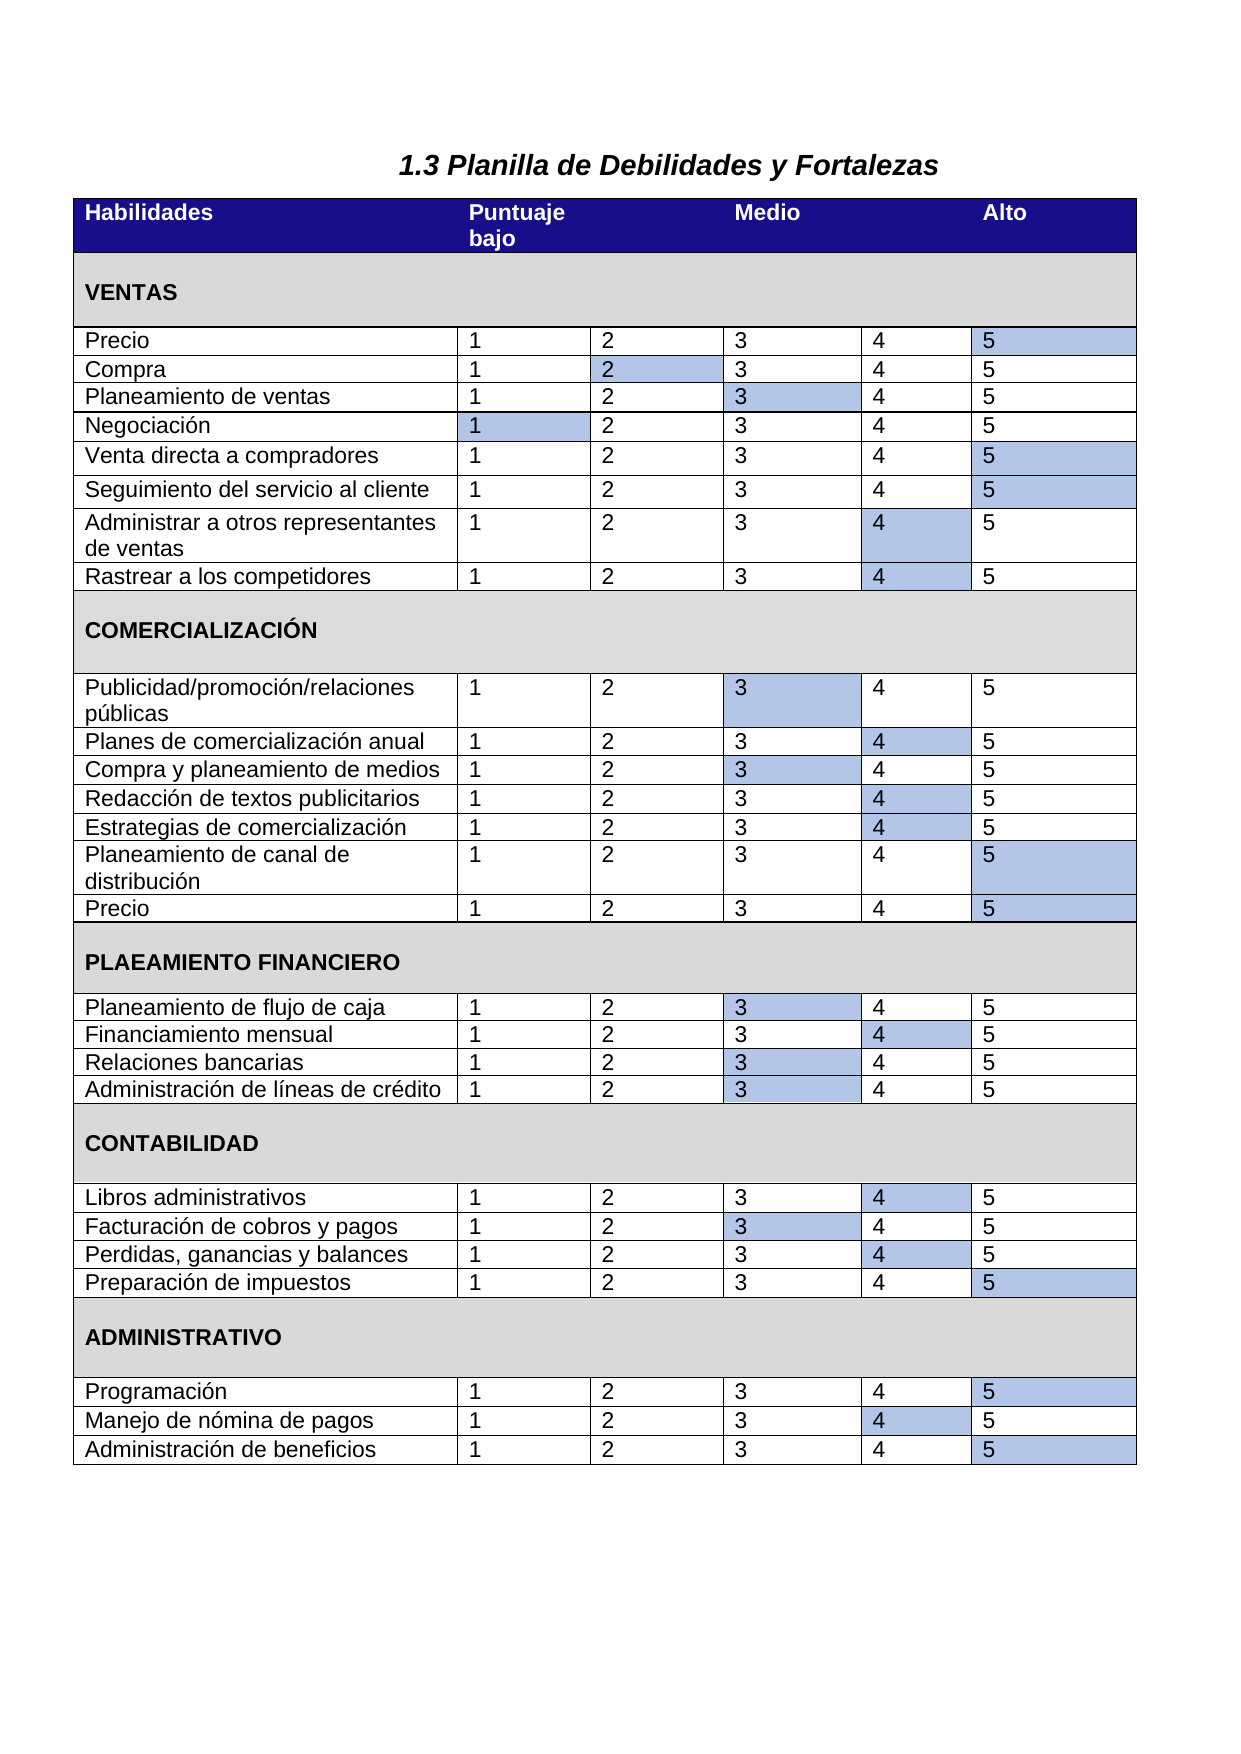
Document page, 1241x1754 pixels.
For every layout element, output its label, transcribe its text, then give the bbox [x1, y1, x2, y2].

table_cell VENTAS [74, 253, 457, 326]
table_cell 4 [862, 328, 971, 355]
table_cell 2 [591, 383, 723, 411]
table_cell Rastrear a los competidores [74, 563, 457, 590]
table_cell 5 [972, 756, 1136, 784]
table_cell Financiamiento mensual [74, 1021, 457, 1048]
table_cell 1 [458, 674, 590, 727]
table_cell 2 [591, 1436, 723, 1464]
table_cell [971, 923, 1136, 993]
table_cell Libros administrativos [74, 1184, 457, 1212]
table_cell 2 [591, 841, 723, 894]
table_cell Planeamiento de flujo de caja [74, 994, 457, 1020]
table_cell 2 [591, 509, 723, 562]
table_cell 4 [862, 1378, 971, 1406]
table_cell 1 [458, 1049, 590, 1075]
table_cell Manejo de nómina de pagos [74, 1407, 457, 1435]
table_cell [861, 253, 971, 326]
table_cell 2 [591, 1021, 723, 1048]
table_cell 2 [591, 994, 723, 1020]
table_cell [723, 1104, 861, 1182]
table_cell 4 [862, 383, 971, 411]
table_cell Administrar a otros representantes de ventas [74, 509, 457, 562]
table_cell [457, 253, 590, 326]
table_cell [590, 591, 723, 673]
table_cell 3 [724, 895, 861, 921]
table_cell 3 [724, 1076, 861, 1102]
table_cell 1 [458, 1378, 590, 1406]
table_cell 4 [862, 356, 971, 382]
table_cell [457, 591, 590, 673]
table_cell 1 [458, 1213, 590, 1240]
table_cell 3 [724, 328, 861, 355]
table_cell 4 [862, 1269, 971, 1297]
table_cell Venta directa a compradores [74, 442, 457, 475]
table_cell 5 [972, 1378, 1136, 1406]
table_cell 4 [862, 1076, 971, 1102]
table_cell [971, 1298, 1136, 1377]
table_cell 5 [972, 1213, 1136, 1240]
table_cell Preparación de impuestos [74, 1269, 457, 1297]
table_header [861, 199, 971, 252]
table_cell 3 [724, 442, 861, 475]
table_cell 1 [458, 563, 590, 590]
table_cell [457, 923, 590, 993]
table_cell [590, 1298, 723, 1377]
table_cell 4 [862, 1184, 971, 1212]
table_cell 5 [972, 785, 1136, 813]
table_cell 4 [862, 785, 971, 813]
table_header Alto [971, 199, 1136, 252]
table_cell 2 [591, 895, 723, 921]
table_cell 2 [591, 356, 723, 382]
table_cell Compra y planeamiento de medios [74, 756, 457, 784]
table_cell [457, 1104, 590, 1182]
table_cell Precio [74, 895, 457, 921]
table_cell 3 [724, 1269, 861, 1297]
table_cell 5 [972, 841, 1136, 894]
table_cell 4 [862, 814, 971, 840]
table_cell 5 [972, 1021, 1136, 1048]
table_cell 1 [458, 476, 590, 508]
table_cell 1 [458, 841, 590, 894]
table_cell 2 [591, 442, 723, 475]
table_cell 2 [591, 1378, 723, 1406]
table_cell 1 [458, 1269, 590, 1297]
table_cell 2 [591, 1269, 723, 1297]
table_cell 1 [458, 814, 590, 840]
table_cell 5 [972, 814, 1136, 840]
table_cell 5 [972, 1184, 1136, 1212]
table_cell 5 [972, 1269, 1136, 1297]
table_cell 3 [724, 1241, 861, 1268]
table_cell 2 [591, 1049, 723, 1075]
table_cell 5 [972, 1241, 1136, 1268]
table_cell 3 [724, 356, 861, 382]
table_cell 5 [972, 1407, 1136, 1435]
table_cell 3 [724, 785, 861, 813]
table_cell [861, 923, 971, 993]
table_cell ADMINISTRATIVO [74, 1298, 457, 1377]
table_cell [590, 923, 723, 993]
table_cell 3 [724, 1407, 861, 1435]
table_cell 3 [724, 814, 861, 840]
table_cell 3 [724, 383, 861, 411]
table_cell [590, 1104, 723, 1182]
table_cell 1 [458, 895, 590, 921]
table_cell 4 [862, 1436, 971, 1464]
table_cell Relaciones bancarias [74, 1049, 457, 1075]
table_cell Perdidas, ganancias y balances [74, 1241, 457, 1268]
table_cell CONTABILIDAD [74, 1104, 457, 1182]
table_cell [723, 253, 861, 326]
table_cell 3 [724, 1436, 861, 1464]
table_cell 3 [724, 563, 861, 590]
table_cell 5 [972, 1436, 1136, 1464]
table_cell 4 [862, 1213, 971, 1240]
table_cell 1 [458, 785, 590, 813]
table_cell [861, 1298, 971, 1377]
table_cell 3 [724, 1049, 861, 1075]
table_cell 1 [458, 994, 590, 1020]
table_cell 3 [724, 1213, 861, 1240]
table_cell 1 [458, 756, 590, 784]
table_cell 4 [862, 994, 971, 1020]
table_cell 2 [591, 328, 723, 355]
table_cell 1 [458, 356, 590, 382]
table_cell [971, 591, 1136, 673]
table_cell 1 [458, 1184, 590, 1212]
table_cell 4 [862, 1407, 971, 1435]
table_cell Publicidad/promoción/relaciones públicas [74, 674, 457, 727]
table_cell 5 [972, 413, 1136, 441]
table_header Medio [723, 199, 861, 252]
table_cell 4 [862, 895, 971, 921]
table_cell 3 [724, 756, 861, 784]
table_cell [457, 1298, 590, 1377]
table_cell 4 [862, 1049, 971, 1075]
table_cell 1 [458, 328, 590, 355]
table_cell 1 [458, 413, 590, 441]
table_cell 3 [724, 994, 861, 1020]
table_cell [971, 253, 1136, 326]
table_cell 5 [972, 1076, 1136, 1102]
table_cell 5 [972, 442, 1136, 475]
table_cell 5 [972, 728, 1136, 755]
table_cell 3 [724, 413, 861, 441]
table_cell 2 [591, 1184, 723, 1212]
table_cell 1 [458, 728, 590, 755]
table_header [590, 199, 723, 252]
table_cell 1 [458, 509, 590, 562]
table_cell 2 [591, 814, 723, 840]
table_cell 3 [724, 841, 861, 894]
table_cell Precio [74, 328, 457, 355]
table_cell Negociación [74, 413, 457, 441]
table_cell 4 [862, 476, 971, 508]
table_cell 2 [591, 756, 723, 784]
table_cell [861, 1104, 971, 1182]
table_cell 5 [972, 674, 1136, 727]
text 1.3 Planilla de Debilidades y Fortalezas [325, 148, 1063, 181]
table_cell 3 [724, 1021, 861, 1048]
table_cell 2 [591, 563, 723, 590]
table_cell [723, 591, 861, 673]
table_cell 2 [591, 785, 723, 813]
table_cell 2 [591, 413, 723, 441]
table_cell 3 [724, 728, 861, 755]
table_cell Administración de líneas de crédito [74, 1076, 457, 1102]
table_cell 4 [862, 728, 971, 755]
table_cell 2 [591, 1241, 723, 1268]
table_cell Estrategias de comercialización [74, 814, 457, 840]
table_cell 4 [862, 442, 971, 475]
table_cell 4 [862, 509, 971, 562]
table_cell [861, 591, 971, 673]
table_cell 4 [862, 413, 971, 441]
table_cell 5 [972, 328, 1136, 355]
table_cell 4 [862, 756, 971, 784]
table_cell Planeamiento de ventas [74, 383, 457, 411]
table_cell 5 [972, 509, 1136, 562]
table_cell 5 [972, 563, 1136, 590]
table_cell 2 [591, 1076, 723, 1102]
table_cell Planes de comercialización anual [74, 728, 457, 755]
table_cell 1 [458, 383, 590, 411]
table_header Puntuaje bajo [457, 199, 590, 252]
table_cell Redacción de textos publicitarios [74, 785, 457, 813]
table_cell 5 [972, 383, 1136, 411]
table_cell Facturación de cobros y pagos [74, 1213, 457, 1240]
table_cell 1 [458, 442, 590, 475]
table_cell 1 [458, 1241, 590, 1268]
table_cell 4 [862, 1021, 971, 1048]
table_cell [590, 253, 723, 326]
table_cell 3 [724, 1378, 861, 1406]
table_cell 2 [591, 728, 723, 755]
table_header Habilidades [74, 199, 457, 252]
table_cell 1 [458, 1436, 590, 1464]
table_cell 1 [458, 1021, 590, 1048]
table_cell [723, 1298, 861, 1377]
table_cell 2 [591, 1407, 723, 1435]
table_cell 4 [862, 841, 971, 894]
table_cell [723, 923, 861, 993]
table_cell 2 [591, 476, 723, 508]
table_cell Seguimiento del servicio al cliente [74, 476, 457, 508]
table_cell PLAEAMIENTO FINANCIERO [74, 923, 457, 993]
table_cell Administración de beneficios [74, 1436, 457, 1464]
table_cell 1 [458, 1407, 590, 1435]
table_cell 5 [972, 356, 1136, 382]
table_cell 4 [862, 1241, 971, 1268]
table_cell 5 [972, 994, 1136, 1020]
table_cell Programación [74, 1378, 457, 1406]
table_cell Planeamiento de canal de distribución [74, 841, 457, 894]
table_cell [971, 1104, 1136, 1182]
table_cell 4 [862, 563, 971, 590]
table_cell 3 [724, 674, 861, 727]
table_cell 2 [591, 674, 723, 727]
table_cell 3 [724, 509, 861, 562]
table_cell COMERCIALIZACIÓN [74, 591, 457, 673]
table_cell 2 [591, 1213, 723, 1240]
table_cell 4 [862, 674, 971, 727]
table_cell 1 [458, 1076, 590, 1102]
table_cell 5 [972, 476, 1136, 508]
table_cell 3 [724, 1184, 861, 1212]
table_cell 5 [972, 1049, 1136, 1075]
table_cell 5 [972, 895, 1136, 921]
table_cell Compra [74, 356, 457, 382]
table_cell 3 [724, 476, 861, 508]
